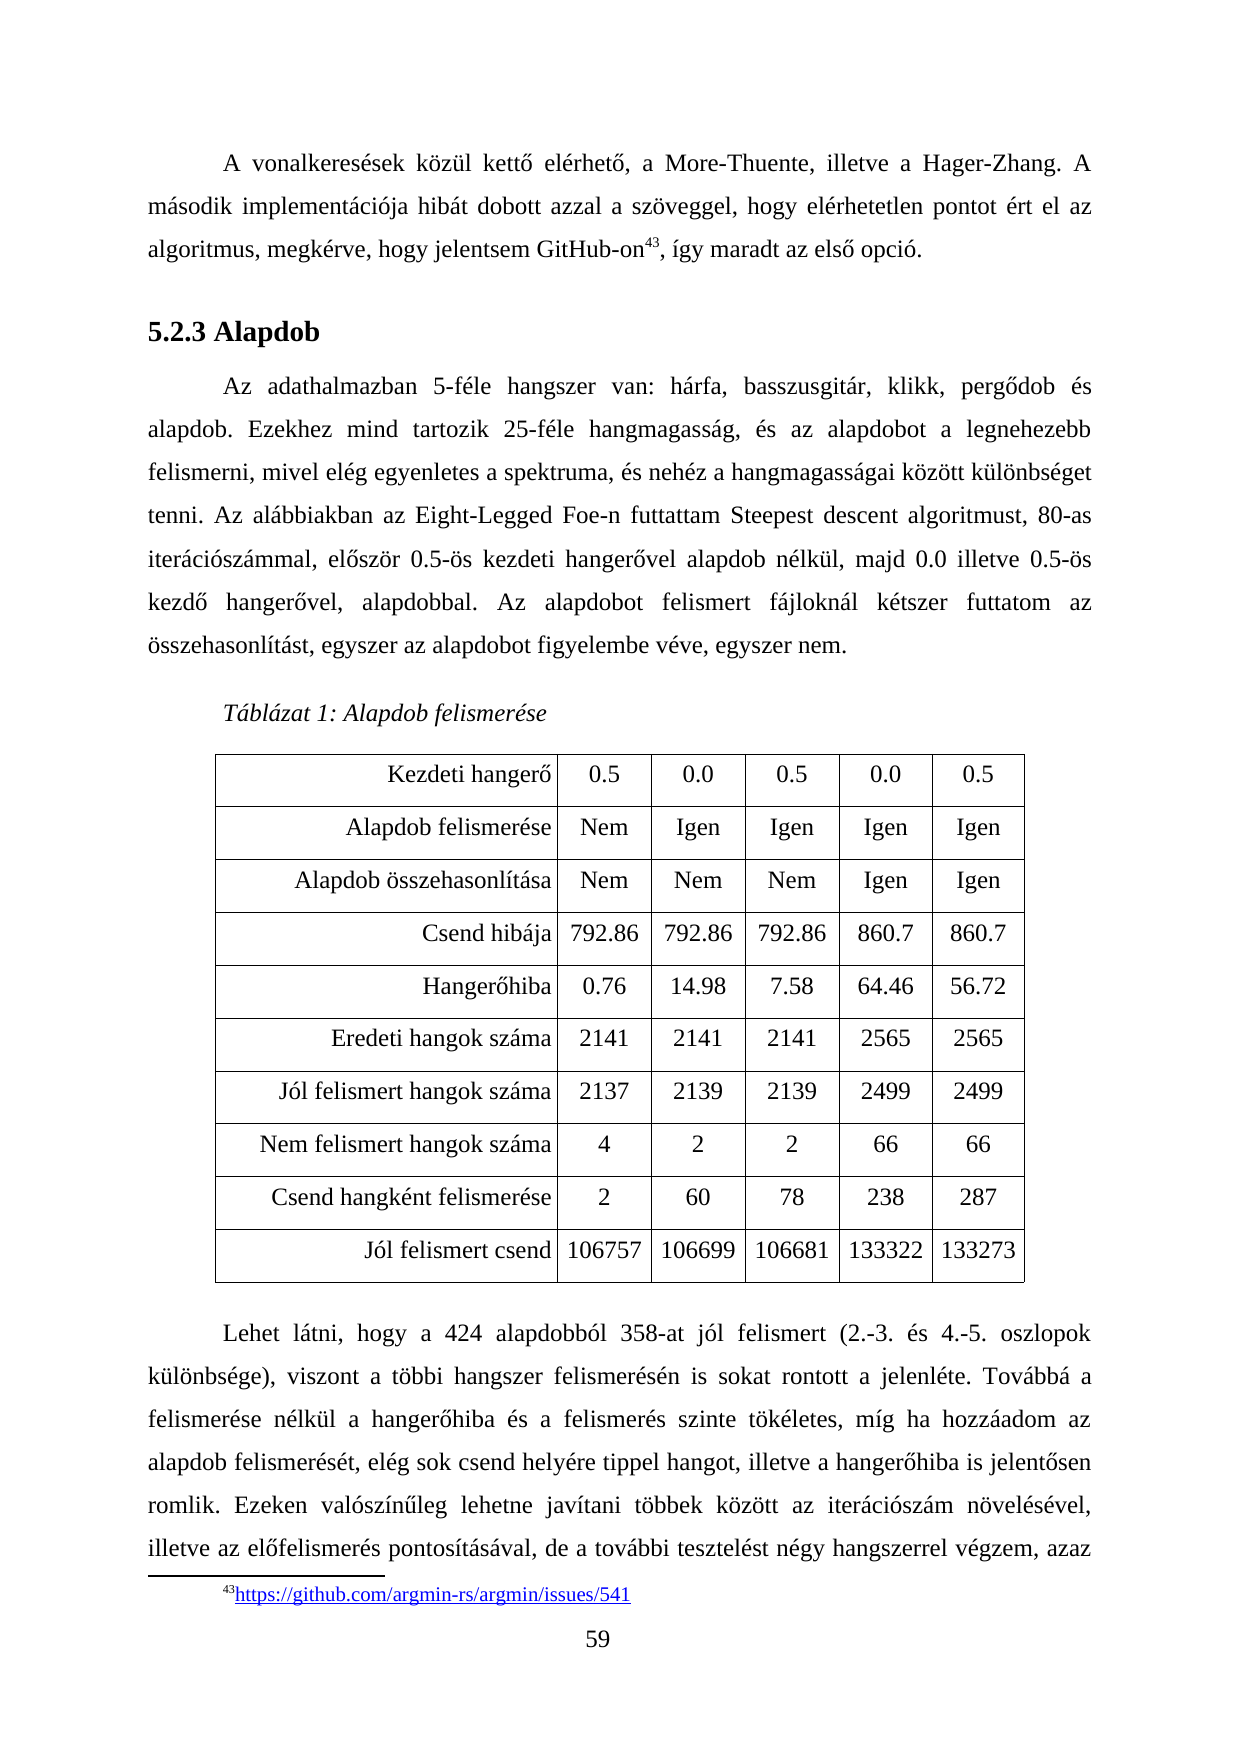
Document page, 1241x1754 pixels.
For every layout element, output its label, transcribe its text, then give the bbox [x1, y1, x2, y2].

table_cell 133273 [933, 1230, 1024, 1282]
table_cell Igen [652, 807, 745, 859]
table_cell 2139 [652, 1072, 745, 1123]
table_cell Nem [746, 860, 839, 912]
table_cell 2565 [840, 1019, 932, 1071]
table_cell 106699 [652, 1230, 745, 1282]
table_cell 133322 [840, 1230, 932, 1282]
table_cell Igen [746, 807, 839, 859]
table_cell 792.86 [652, 913, 745, 965]
subtitle Alapdob [148, 314, 1092, 348]
table_cell Igen [933, 860, 1024, 912]
table_cell 2565 [933, 1019, 1024, 1071]
table_cell 2 [652, 1124, 745, 1176]
table_cell 2 [558, 1177, 651, 1229]
table_cell 14.98 [652, 966, 745, 1018]
table_cell 78 [746, 1177, 839, 1229]
table_cell 7.58 [746, 966, 839, 1018]
text https://github.com/argmin-rs/argmin/issues/541 [148, 1582, 1092, 1606]
table_cell 64.46 [840, 966, 932, 1018]
table_cell Igen [933, 807, 1024, 859]
table_cell Jól felismert csend [216, 1230, 557, 1282]
table_header 0.5 [746, 755, 839, 806]
table_cell Hangerőhiba [216, 966, 557, 1018]
table_cell 60 [652, 1177, 745, 1229]
table_cell 2137 [558, 1072, 651, 1123]
table_cell Alapdob összehasonlítása [216, 860, 557, 912]
table_cell 56.72 [933, 966, 1024, 1018]
table_cell Nem [652, 860, 745, 912]
table_cell 2 [746, 1124, 839, 1176]
table_cell 860.7 [840, 913, 932, 965]
table_cell 792.86 [558, 913, 651, 965]
table_header 0.0 [840, 755, 932, 806]
text Az adathalmazban 5-féle hangszer van: hárfa, basszusgitár, klikk, pergődob és alapdob. Ezekhez mind tartozik 25-féle hangmagasság, és az alapdobot a legnehezebb felismerni, mivel elég egyenletes a spektruma, és nehéz a hangmagasságai között különbséget tenni. Az alábbiakban az Eight-Legged Foe-n futtattam Steepest descent algoritmust, 80-as iterációszámmal, először 0.5-ös kezdeti hangerővel alapdob nélkül, majd 0.0 illetve 0.5-ös kezdő hangerővel, alapdobbal. Az alapdobot felismert fájloknál kétszer futtatom az összehasonlítást, egyszer az alapdobot figyelembe véve, egyszer nem. [148, 371, 1092, 659]
table_cell 792.86 [746, 913, 839, 965]
table_cell 106757 [558, 1230, 651, 1282]
table_cell 2141 [652, 1019, 745, 1071]
table_cell Csend hibája [216, 913, 557, 965]
table_cell Nem felismert hangok száma [216, 1124, 557, 1176]
table_cell 0.76 [558, 966, 651, 1018]
table_cell Nem [558, 807, 651, 859]
table_cell 4 [558, 1124, 651, 1176]
table_cell 66 [840, 1124, 932, 1176]
table_cell 106681 [746, 1230, 839, 1282]
table_cell Jól felismert hangok száma [216, 1072, 557, 1123]
table_cell 66 [933, 1124, 1024, 1176]
table_cell Nem [558, 860, 651, 912]
table_cell 860.7 [933, 913, 1024, 965]
table_cell 2139 [746, 1072, 839, 1123]
table_cell 2499 [933, 1072, 1024, 1123]
table_cell 238 [840, 1177, 932, 1229]
table_cell Csend hangként felismerése [216, 1177, 557, 1229]
table_header 0.5 [558, 755, 651, 806]
table_cell Alapdob felismerése [216, 807, 557, 859]
table_cell Igen [840, 807, 932, 859]
text Lehet látni, hogy a 424 alapdobból 358-at jól felismert (2.-3. és 4.-5. oszlopok különbsége), viszont a többi hangszer felismerésén is sokat rontott a jelenléte. Továbbá a felismerése nélkül a hangerőhiba és a felismerés szinte tökéletes, míg ha hozzáadom az alapdob felismerését, elég sok csend helyére tippel hangot, illetve a hangerőhiba is jelentősen romlik. Ezeken valószínűleg lehetne javítani többek között az iterációszám növelésével, illetve az előfelismerés pontosításával, de a további tesztelést négy hangszerrel végzem, azaz [148, 1318, 1092, 1562]
table_cell 2141 [746, 1019, 839, 1071]
table_cell 2141 [558, 1019, 651, 1071]
text A vonalkeresések közül kettő elérhető, a More-Thuente, illetve a Hager-Zhang. A második implementációja hibát dobott azzal a szöveggel, hogy elérhetetlen pontot ért el az algoritmus, megkérve, hogy jelentsem GitHub-on, így maradt az első opció. [148, 148, 1092, 263]
table_header Kezdeti hangerő [216, 755, 557, 806]
table_cell Igen [840, 860, 932, 912]
table_cell 2499 [840, 1072, 932, 1123]
table_header 0.0 [652, 755, 745, 806]
table_cell Eredeti hangok száma [216, 1019, 557, 1071]
table_header 0.5 [933, 755, 1024, 806]
table_cell 287 [933, 1177, 1024, 1229]
text Táblázat 1: Alapdob felismerése [148, 698, 1092, 727]
